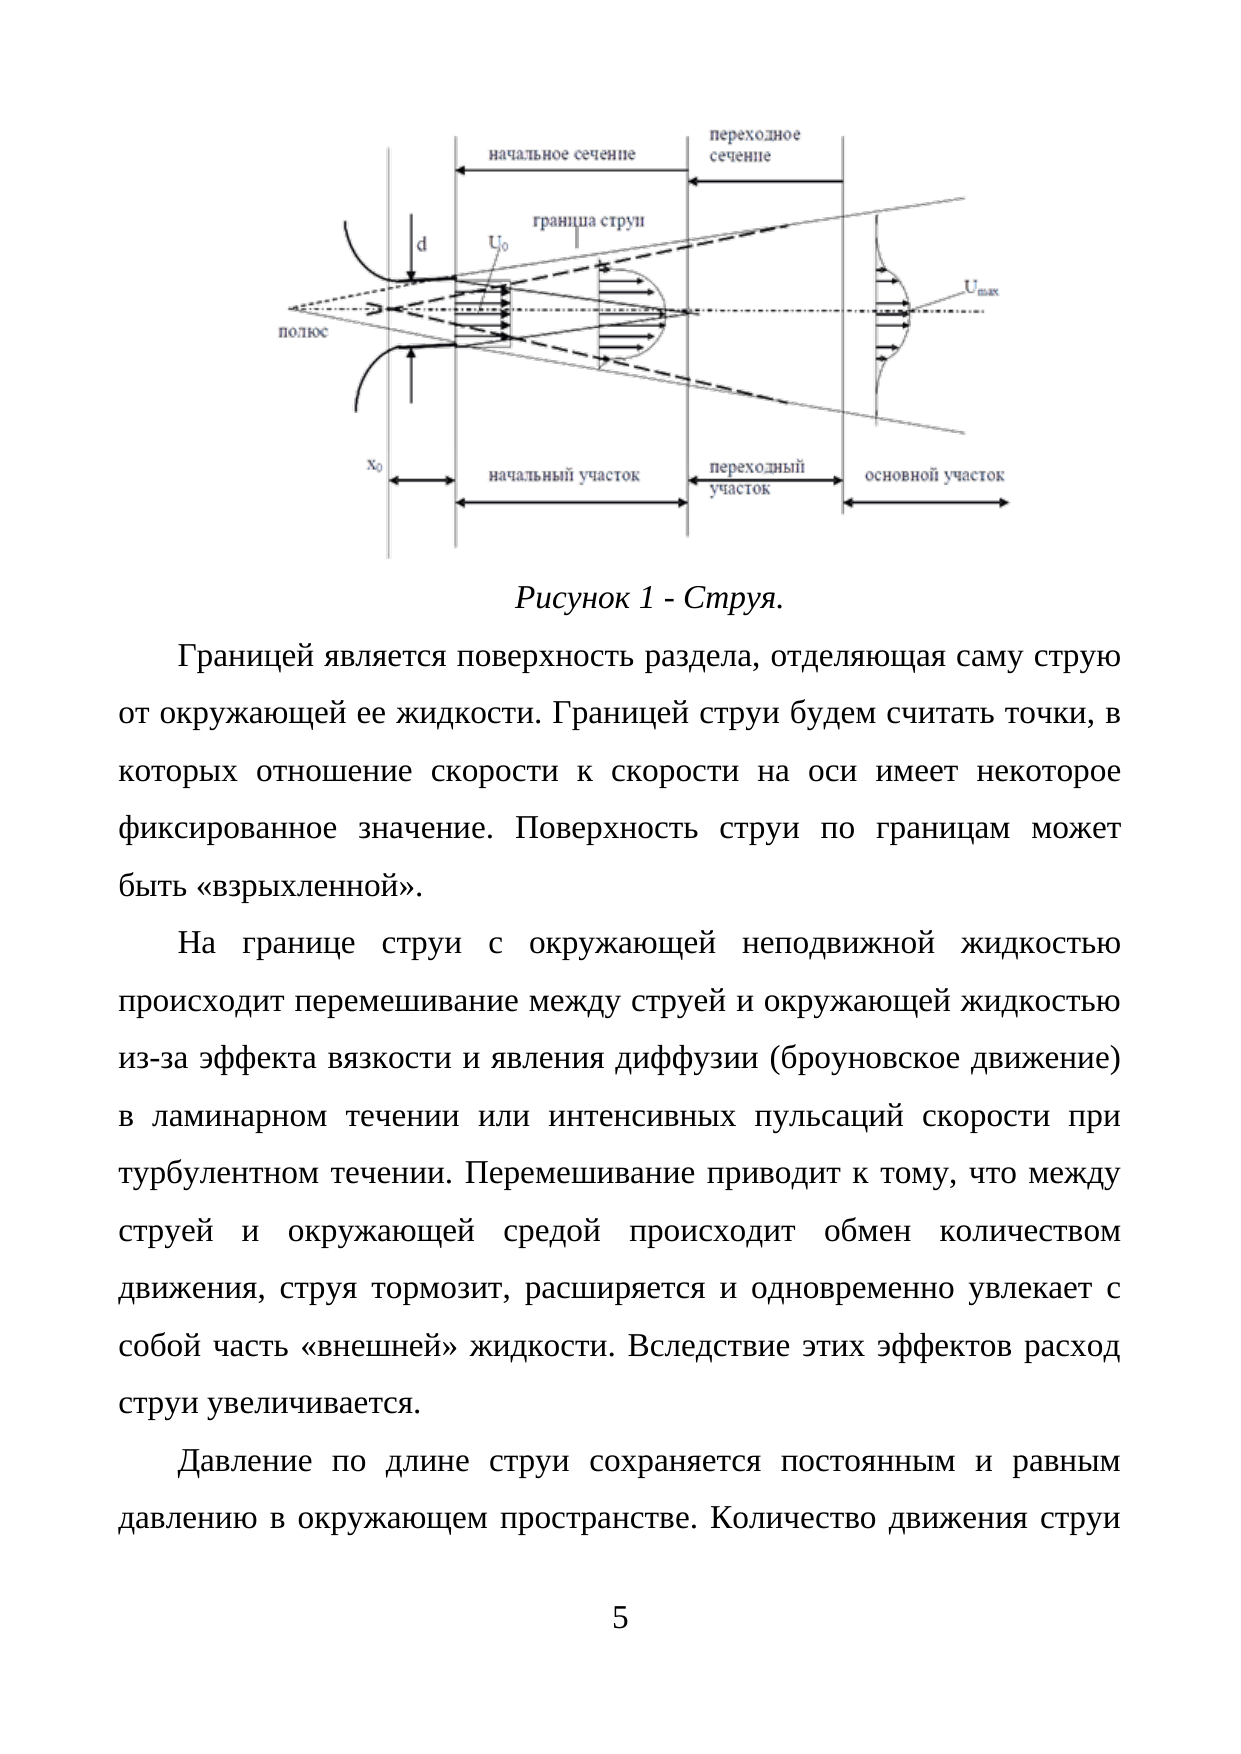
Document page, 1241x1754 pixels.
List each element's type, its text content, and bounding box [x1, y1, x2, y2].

text Давление по длине струи сохраняется постоянным и равным давлению в окружающем пространстве. Количество движения струи [118, 1440, 1122, 1536]
text На границе струи с окружающей неподвижной жидкостью происходит перемешивание между струей и окружающей жидкостью из-за эффекта вязкости и явления диффузии (броуновское движение) в ламинарном течении или интенсивных пульсаций скорости при турбулентном течении. Перемешивание приводит к тому, что между струей и окружающей средой происходит обмен количеством движения, струя тормозит, расширяется и одновременно увлекает с собой часть «внешней» жидкости. Вследствие этих эффектов расход струи увеличивается. [118, 923, 1122, 1421]
text Границей является поверхность раздела, отделяющая саму струю от окружающей ее жидкости. Границей струи будем считать точки, в которых отношение скорости к скорости на оси имеет некоторое фиксированное значение. Поверхность струи по границам может быть «взрыхленной». [118, 635, 1122, 903]
picture [267, 118, 1032, 559]
text Рисунок 1 - Струя. [118, 578, 1122, 616]
